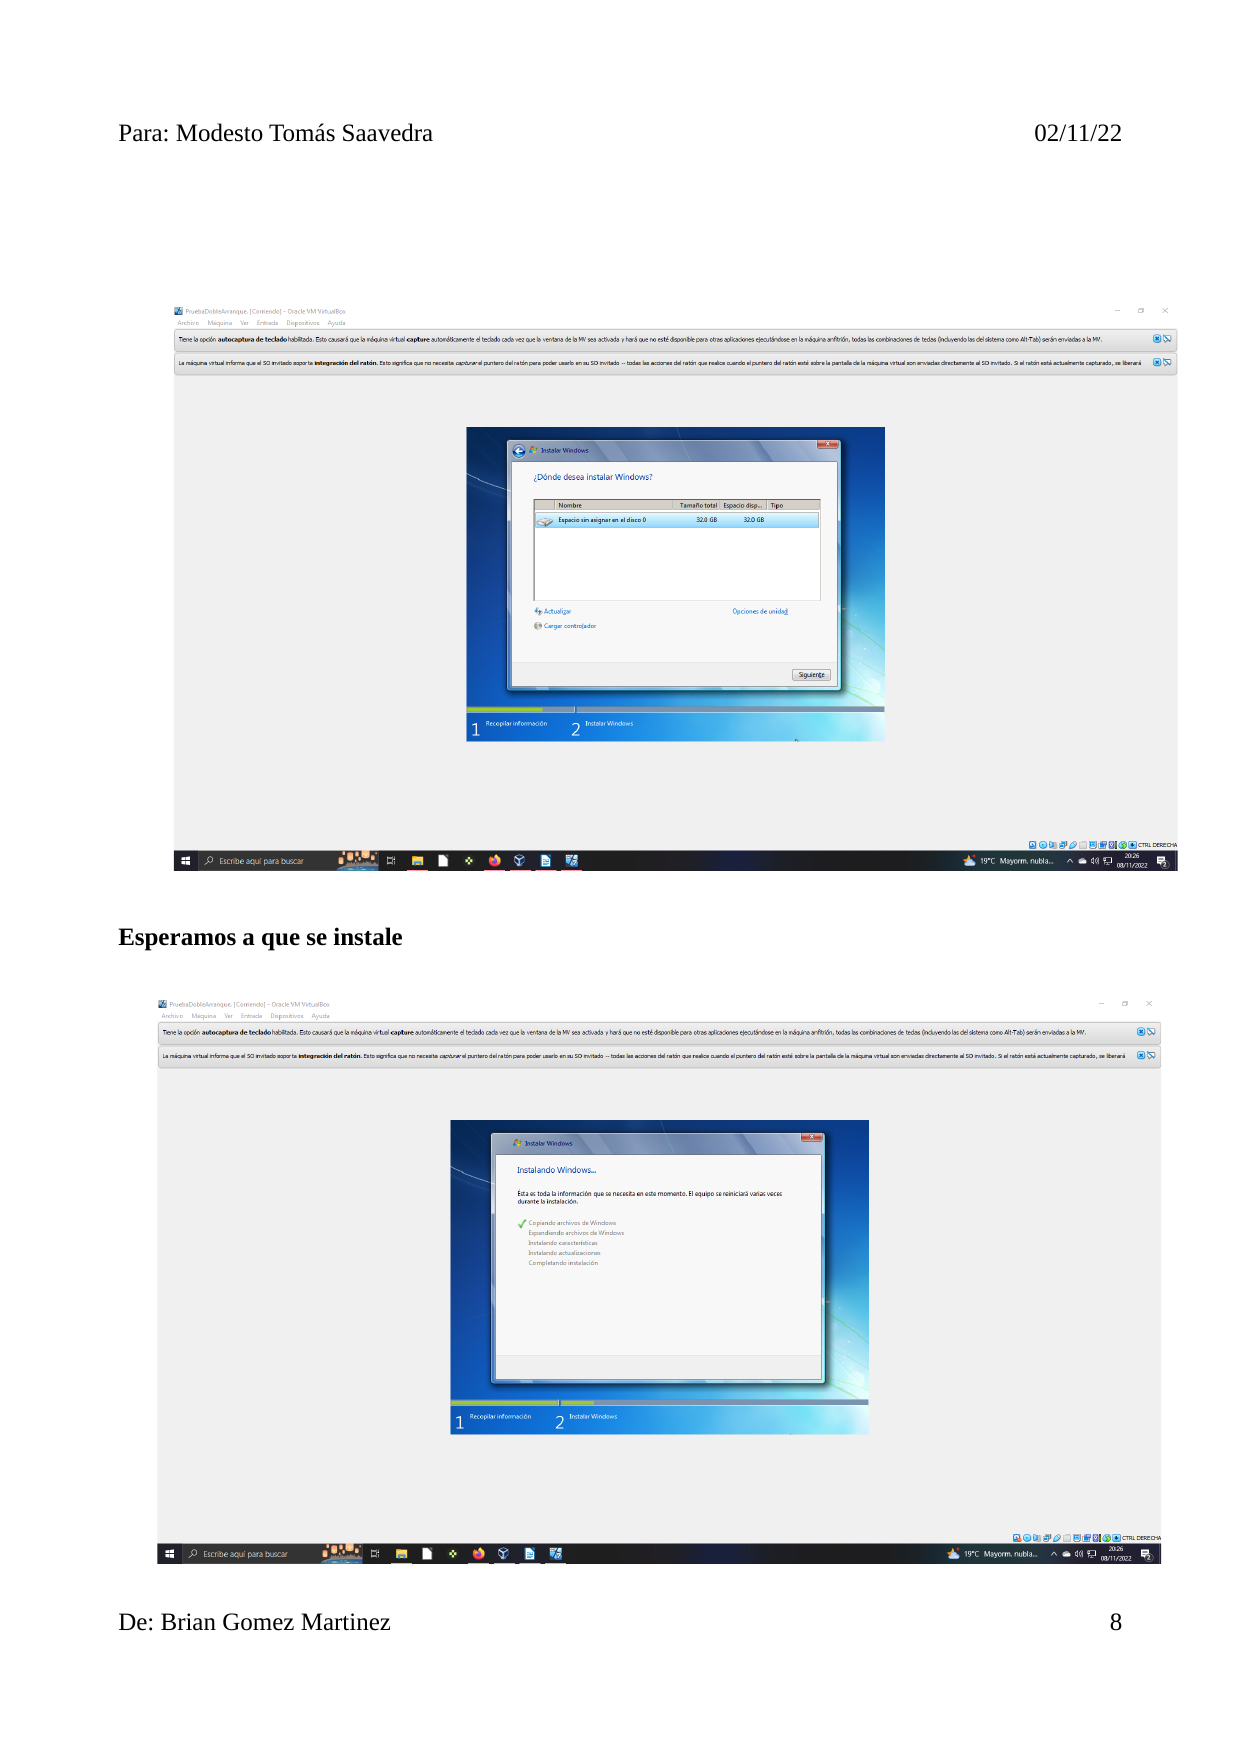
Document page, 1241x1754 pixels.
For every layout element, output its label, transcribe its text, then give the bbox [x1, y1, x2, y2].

picture [157, 998, 1162, 1564]
text Esperamos a que se instale [118, 922, 1122, 951]
picture [173, 305, 1178, 871]
